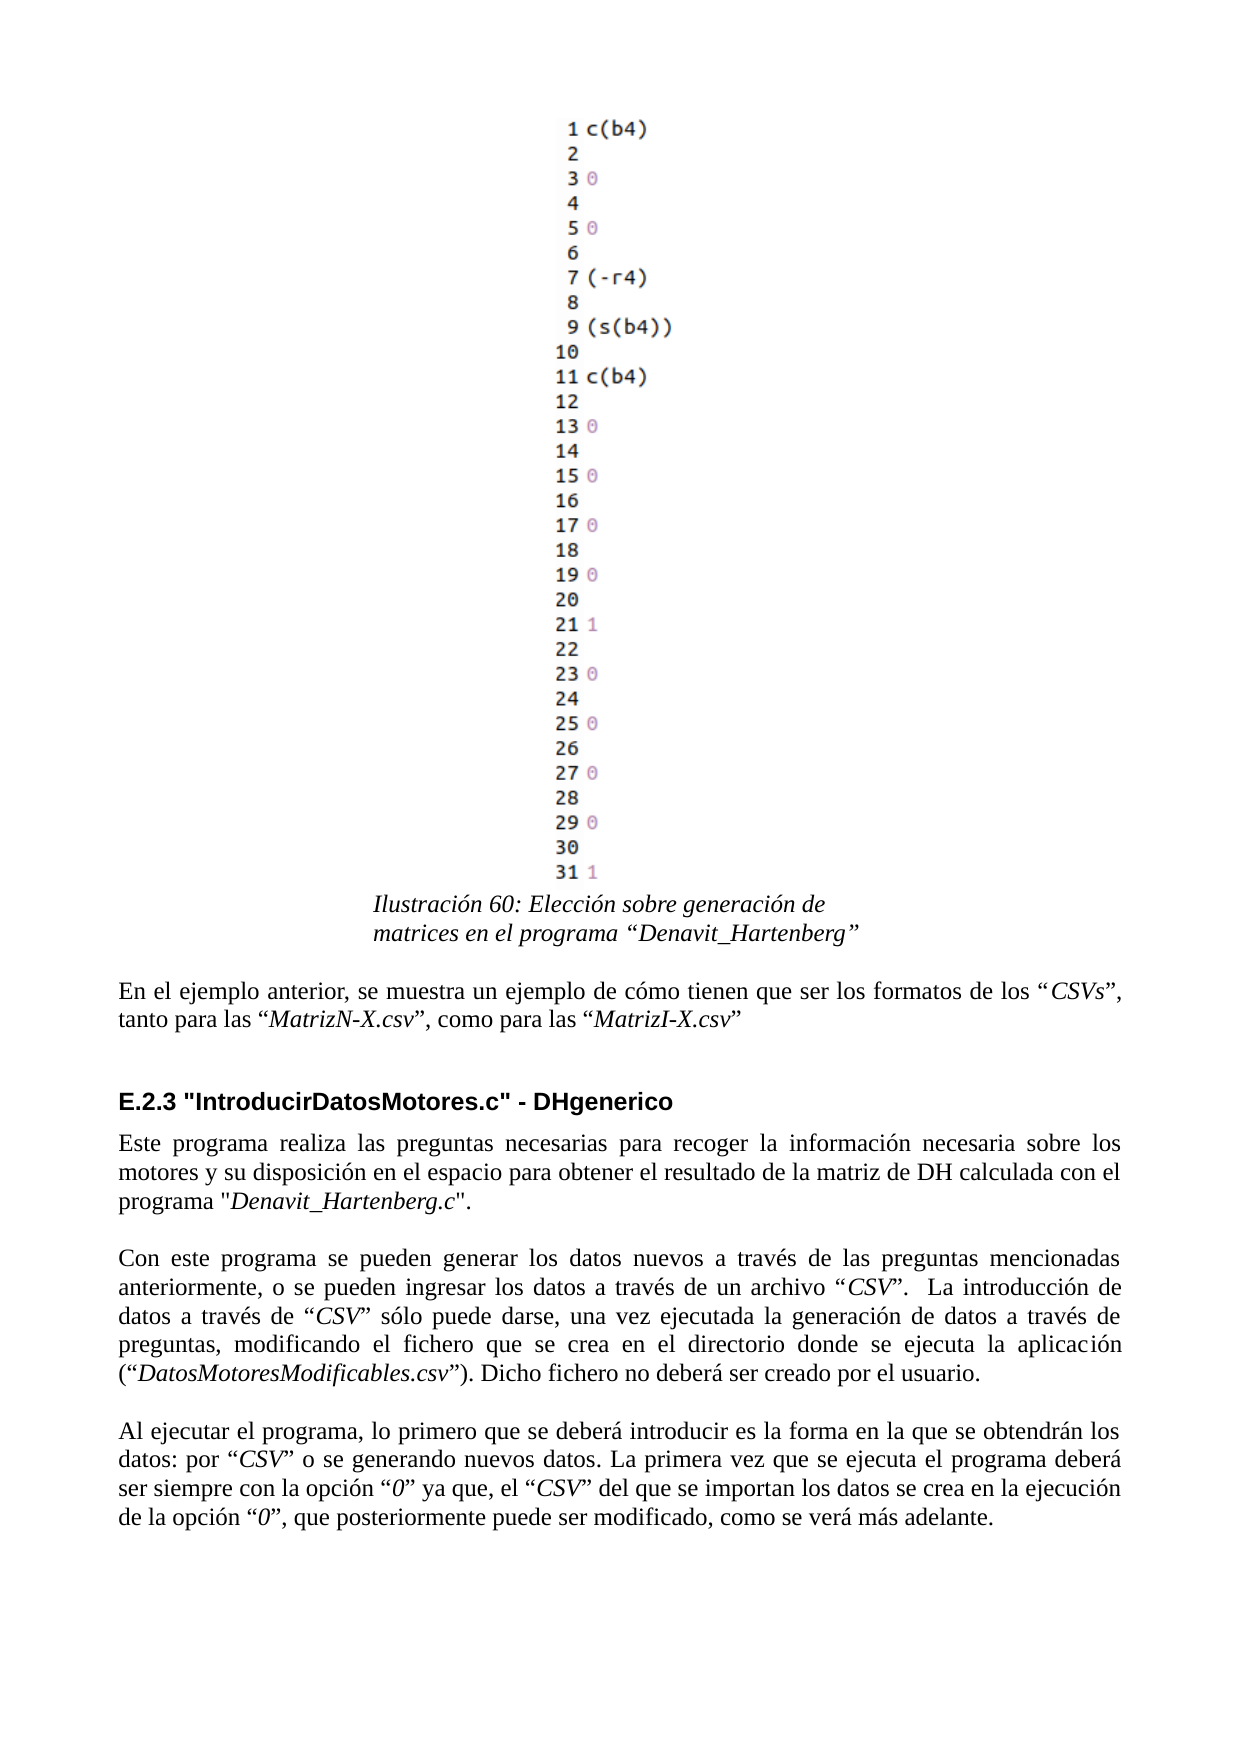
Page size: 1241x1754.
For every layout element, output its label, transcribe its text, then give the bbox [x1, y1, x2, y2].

text Con este programa se pueden generar los datos nuevos a través de las preguntas mencionadas anteriormente, o se pueden ingresar los datos a través de un archivo “CSV”. La introducción de datos a través de “CSV” sólo puede darse, una vez ejecutada la generación de datos a través de preguntas, modificando el fichero que se crea en el directorio donde se ejecuta la aplicación (“DatosMotoresModificables.csv”). Dicho fichero no deberá ser creado por el usuario. [118, 1243, 1122, 1387]
text Ilustración 60: Elección sobre generación de matrices en el programa “Denavit_Hartenberg” [373, 131, 867, 947]
text Al ejecutar el programa, lo primero que se deberá introducir es la forma en la que se obtendrán los datos: por “CSV” o se generando nuevos datos. La primera vez que se ejecuta el programa deberá ser siempre con la opción “0” ya que, el “CSV” del que se importan los datos se crea en la ejecución de la opción “0”, que posteriormente puede ser modificado, como se verá más adelante. [118, 1416, 1122, 1531]
text En el ejemplo anterior, se muestra un ejemplo de cómo tienen que ser los formatos de los “CSVs”, tanto para las “MatrizN-X.csv”, como para las “MatrizI-X.csv” [118, 976, 1122, 1033]
subtitle E.2.3 "IntroducirDatosMotores.c" - DHgenerico [118, 1087, 1122, 1116]
text Este programa realiza las preguntas necesarias para recoger la información necesaria sobre los motores y su disposición en el espacio para obtener el resultado de la matriz de DH calculada con el programa "Denavit_Hartenberg.c". [118, 1128, 1122, 1214]
